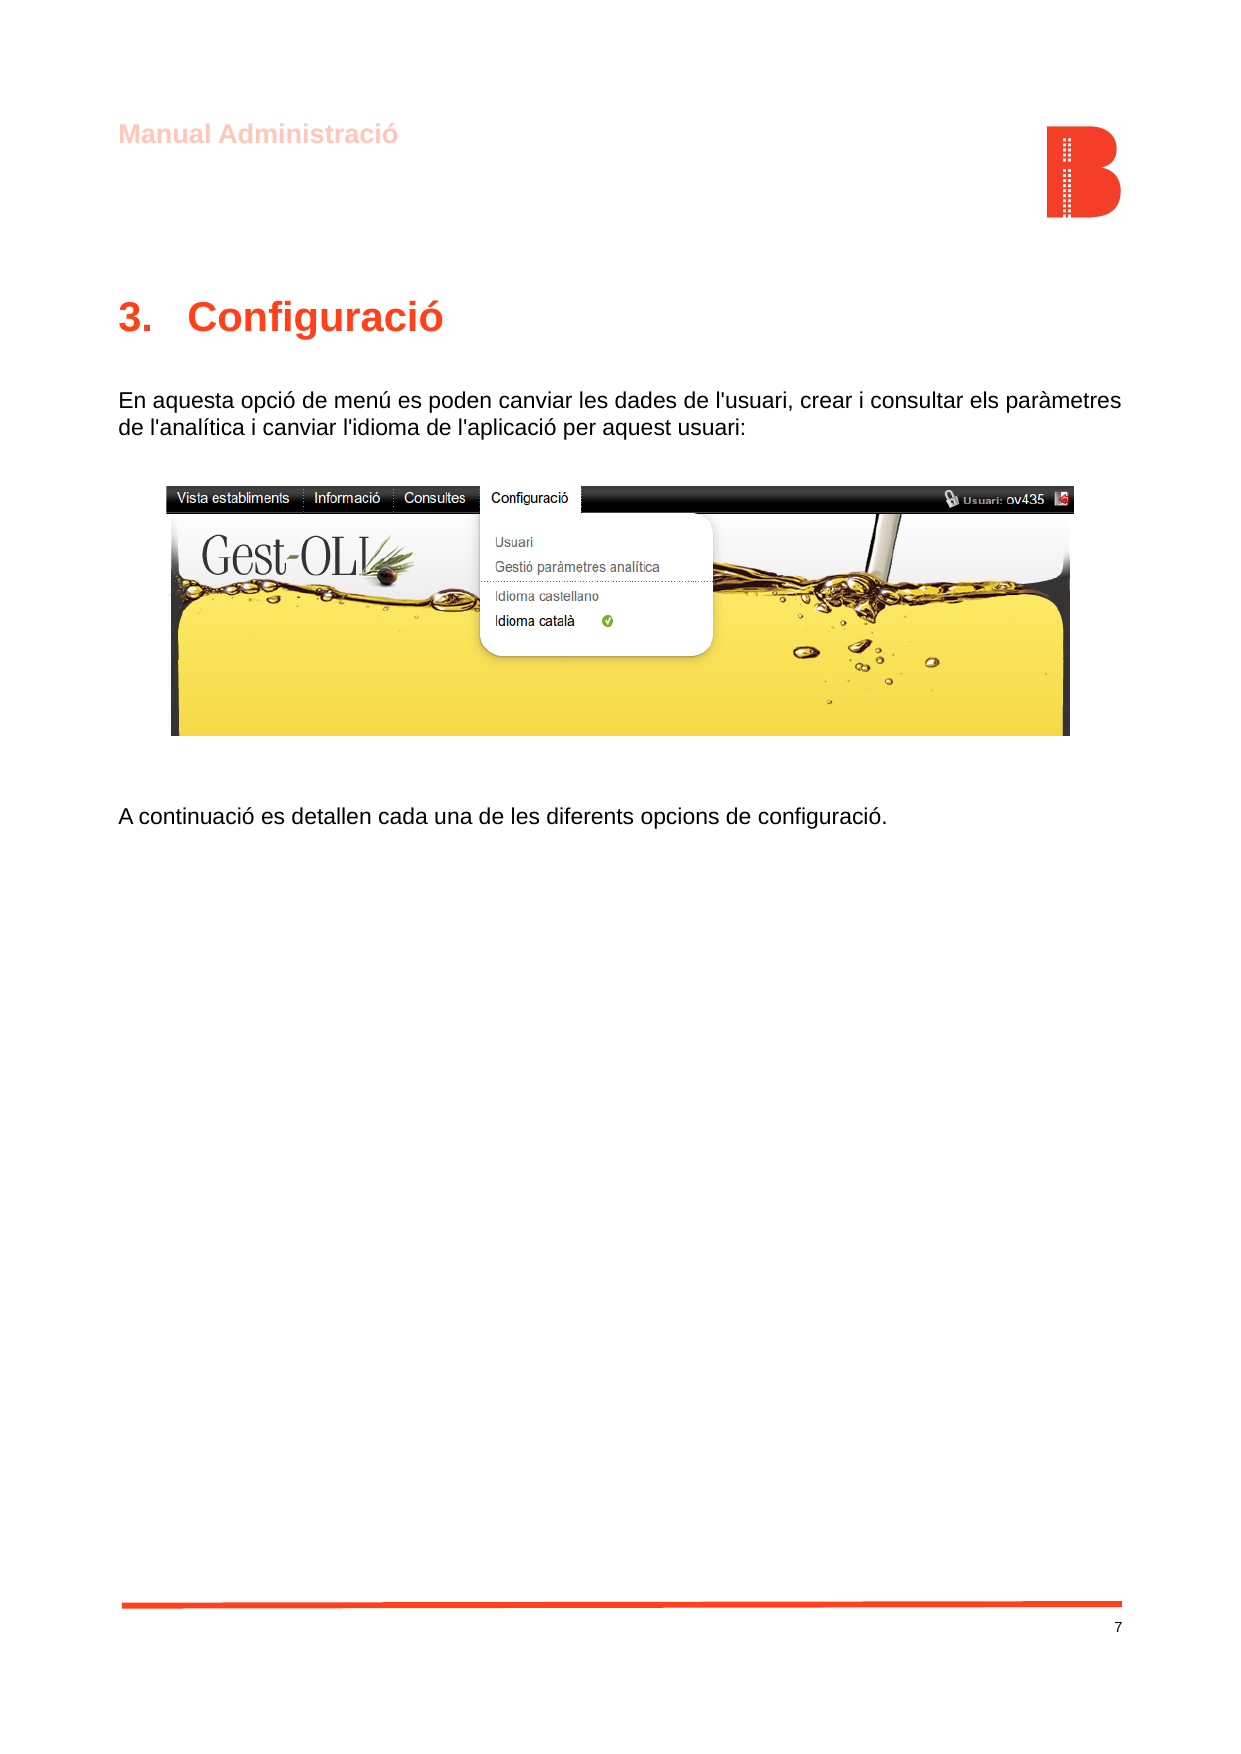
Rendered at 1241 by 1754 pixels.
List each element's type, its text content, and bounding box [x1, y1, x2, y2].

picture [1036, 124, 1130, 221]
text En aquesta opció de menú es poden canviar les dades de l'usuari, crear i consultar els paràmetres de l'analítica i canviar l'idioma de l'aplicació per aquest usuari: [118, 387, 1122, 440]
picture [166, 486, 1074, 736]
subtitle Configuració [118, 293, 1122, 341]
text A continuació es detallen cada una de les diferents opcions de configuració. [118, 803, 1122, 830]
